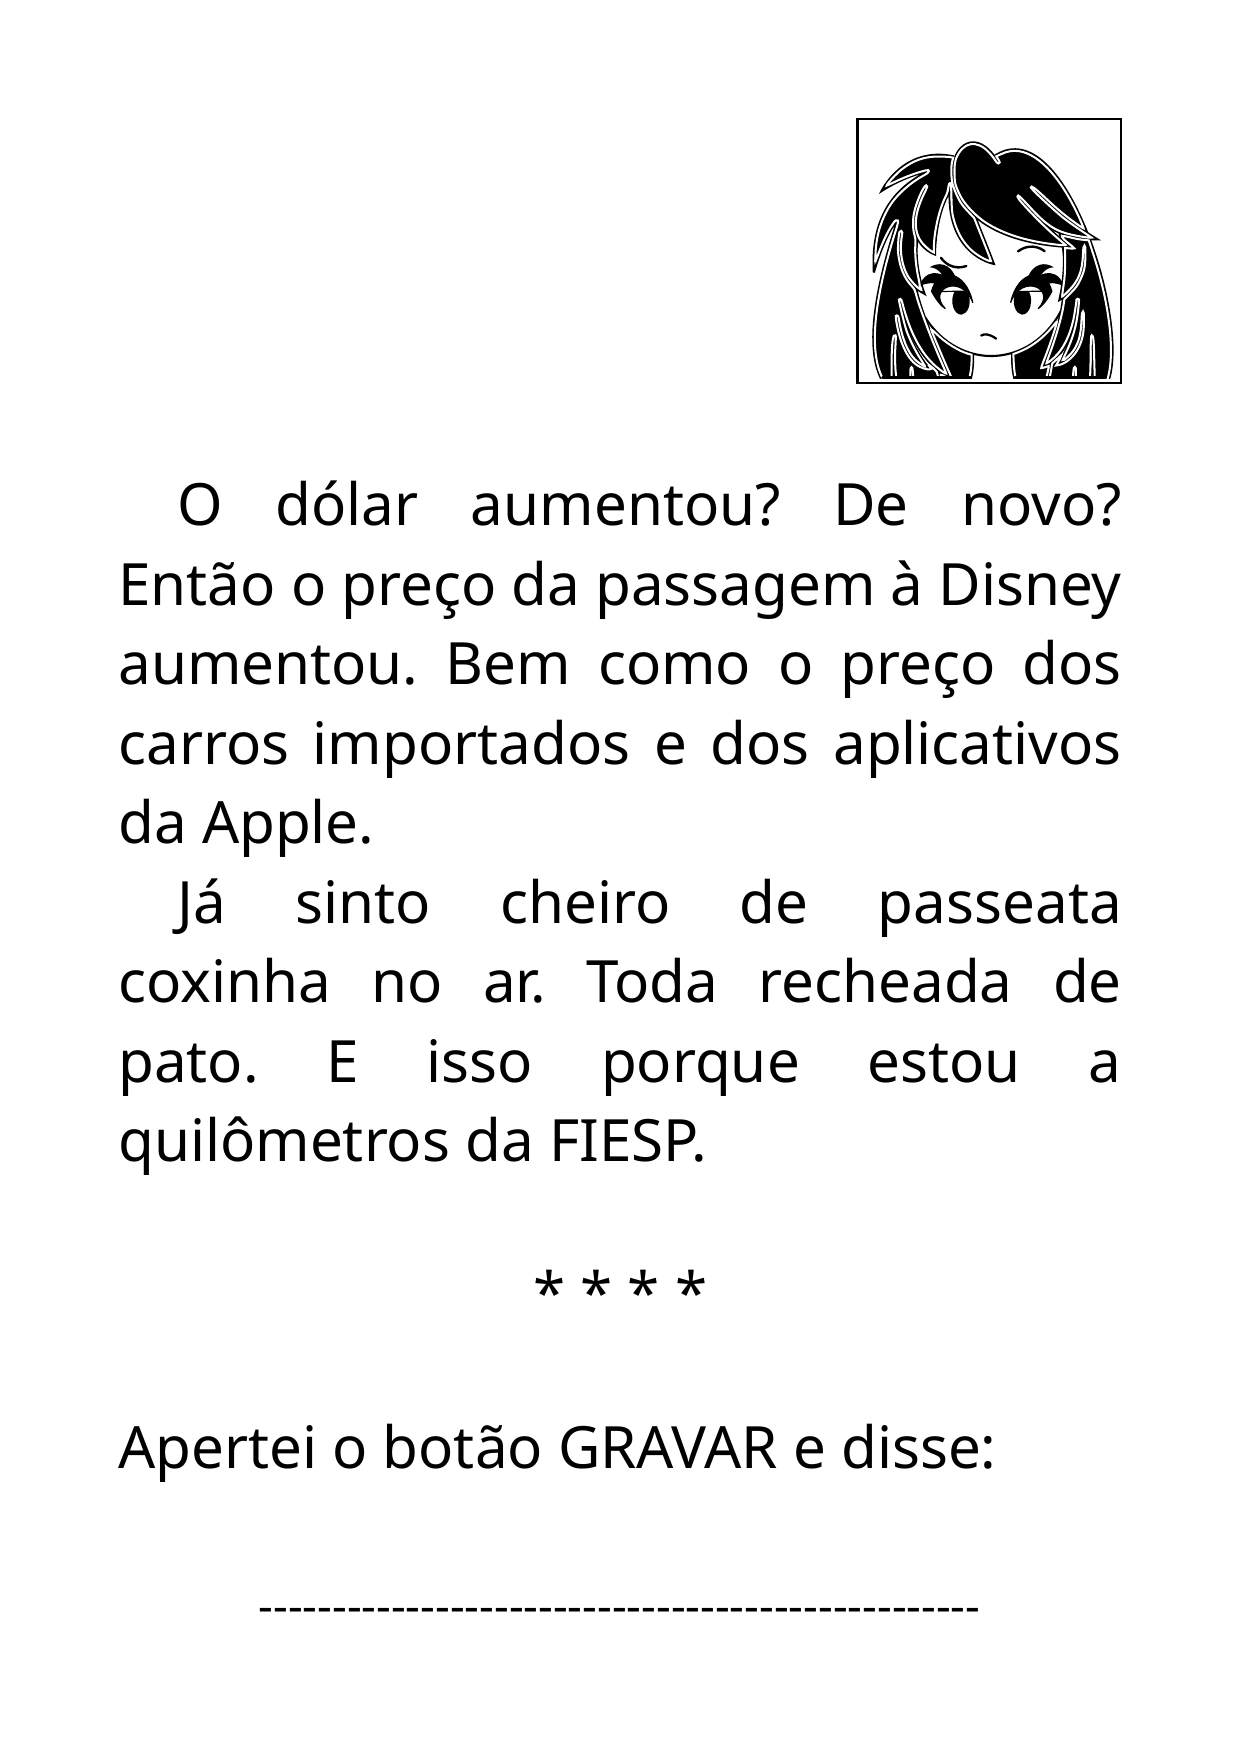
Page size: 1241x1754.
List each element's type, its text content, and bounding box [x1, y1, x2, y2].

text * * * * [118, 1252, 1122, 1332]
text O dólar aumentou? De novo? Então o preço da passagem à Disney aumentou. Bem como o preço dos carros importados e dos aplicativos da Apple. [118, 463, 1122, 861]
text Apertei o botão GRAVAR e disse: [118, 1406, 1122, 1485]
text Já sinto cheiro de passeata coxinha no ar. Toda recheada de pato. E isso porque estou a quilômetros da FIESP. [118, 861, 1122, 1179]
